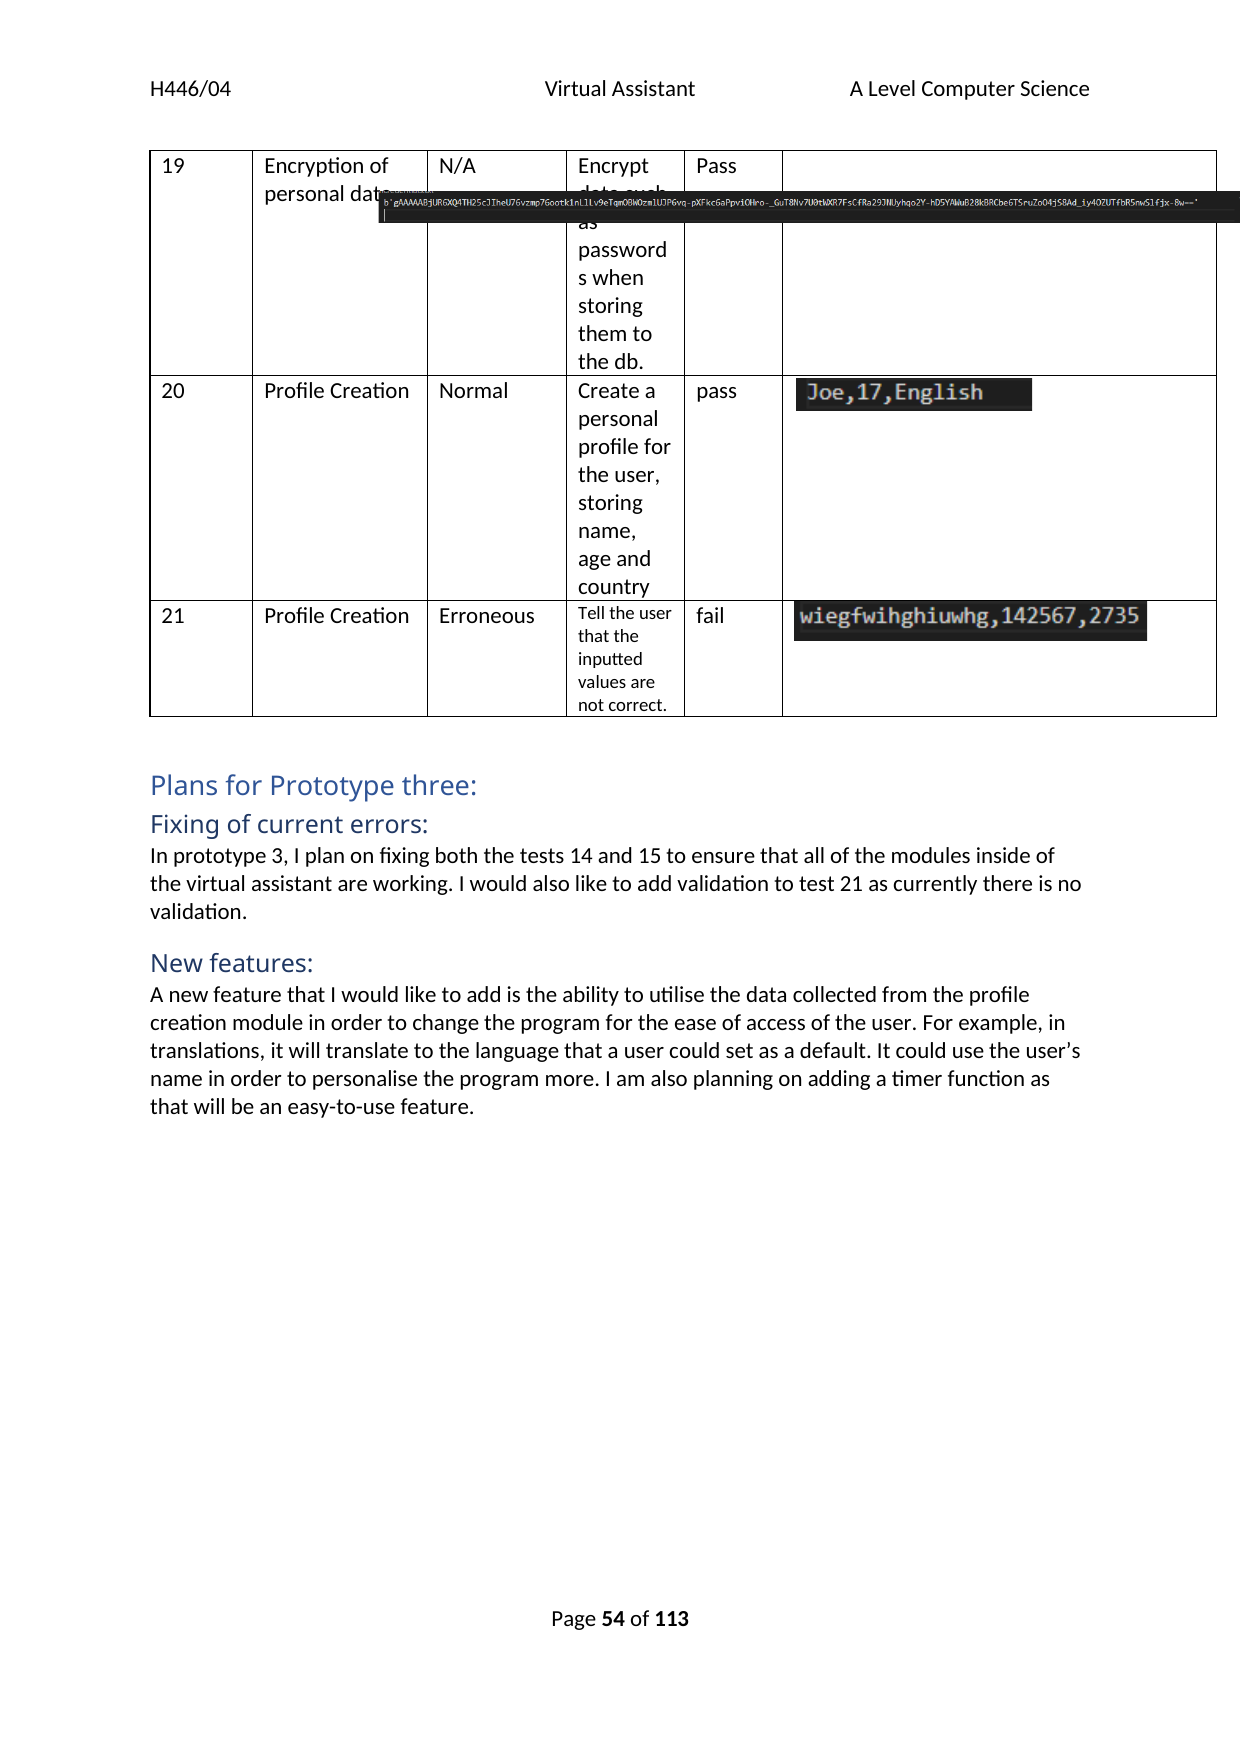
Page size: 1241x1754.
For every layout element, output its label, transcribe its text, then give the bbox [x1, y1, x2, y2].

table_cell N/A [428, 151, 566, 191]
table_cell Profile Creation [253, 376, 427, 600]
table_cell Encrypt data such as passwords when storing them to the db. [567, 223, 684, 375]
table_cell fail [685, 601, 782, 716]
table_cell 21 [151, 601, 252, 716]
table_cell 20 [151, 376, 252, 600]
table_cell Tell the user that the inputted values are not correct. [567, 601, 684, 716]
table_cell [783, 151, 1216, 191]
table_cell Encryption of personal data [253, 151, 427, 375]
table_cell Erroneous [428, 601, 566, 716]
subtitle New features: [150, 946, 1090, 980]
table_cell [685, 223, 782, 375]
table_cell Normal [428, 376, 566, 600]
text A new feature that I would like to add is the ability to utilise the data collected from the profile creation module in order to change the program for the ease of access of the user. For example, in translations, it will translate to the language that a user could set as a default. It could use the user’s name in order to personalise the program more. I am also planning on adding a timer function as that will be an easy-to-use feature. [150, 980, 1090, 1120]
table_cell Profile Creation [253, 601, 427, 716]
table_cell [783, 601, 1216, 716]
subtitle Fixing of current errors: [150, 807, 1090, 841]
table_cell 19 [151, 151, 252, 375]
table_cell pass [685, 376, 782, 600]
table_cell Pass [685, 151, 782, 191]
subtitle Plans for Prototype three: [150, 766, 1090, 803]
table_cell Create a personal profile for the user, storing name, age and country [567, 376, 684, 600]
table_cell Encrypt data such as passwords when storing them to the db. [567, 151, 684, 191]
table_cell [783, 223, 1216, 375]
table_cell [428, 223, 566, 375]
table_cell [783, 376, 1216, 600]
text In prototype 3, I plan on fixing both the tests 14 and 15 to ensure that all of the modules inside of the virtual assistant are working. I would also like to add validation to test 21 as currently there is no validation. [150, 841, 1090, 925]
